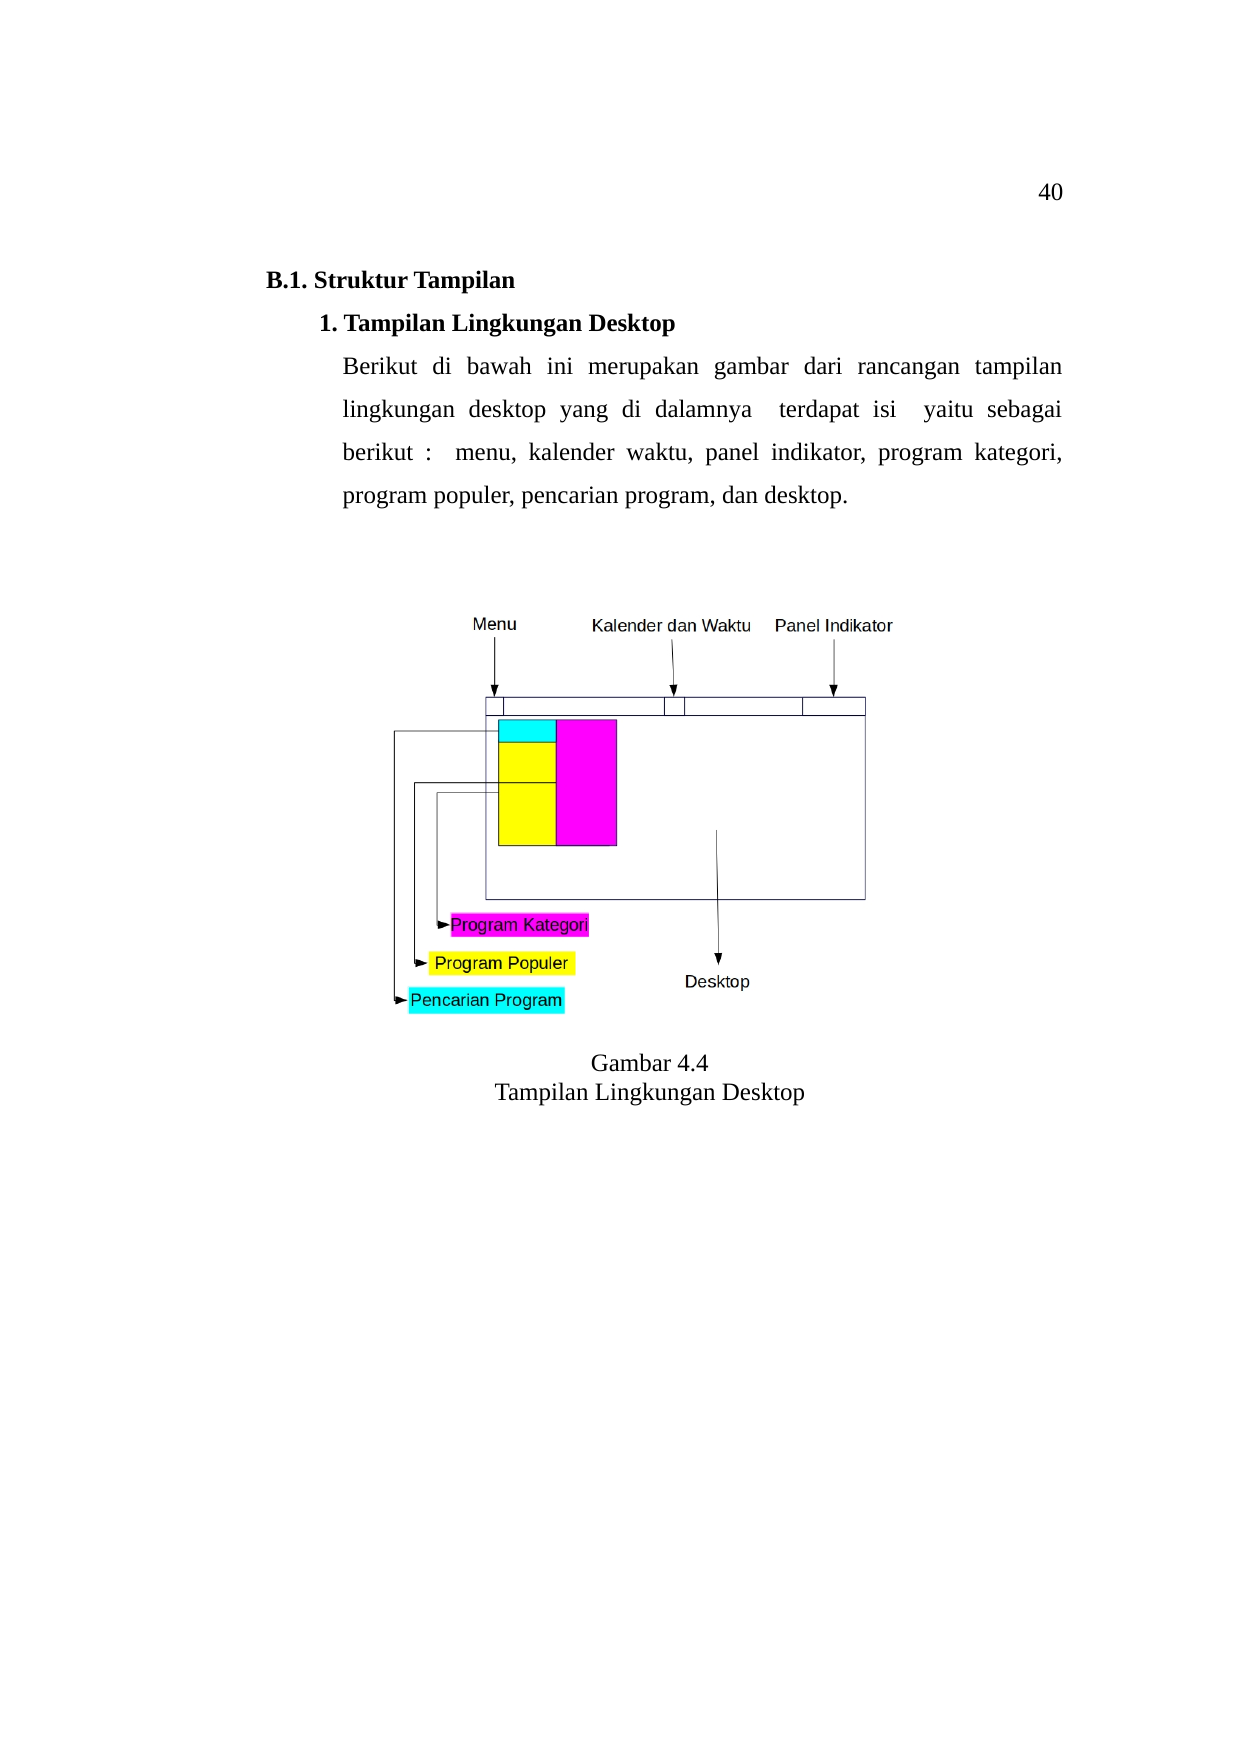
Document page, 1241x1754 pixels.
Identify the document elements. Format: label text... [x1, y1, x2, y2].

text Tampilan Lingkungan Desktop [236, 1077, 1063, 1106]
text Gambar 4.4 [236, 1048, 1063, 1077]
text Berikut di bawah ini merupakan gambar dari rancangan tampilan lingkungan desktop yang di dalamnya terdapat isi yaitu sebagai berikut : menu, kalender waktu, panel indikator, program kategori, program populer, pencarian program, dan desktop. [342, 351, 1063, 509]
text 1. Tampilan Lingkungan Desktop [319, 308, 1063, 337]
picture [353, 610, 943, 1020]
text B.1. Struktur Tampilan [266, 265, 1063, 294]
